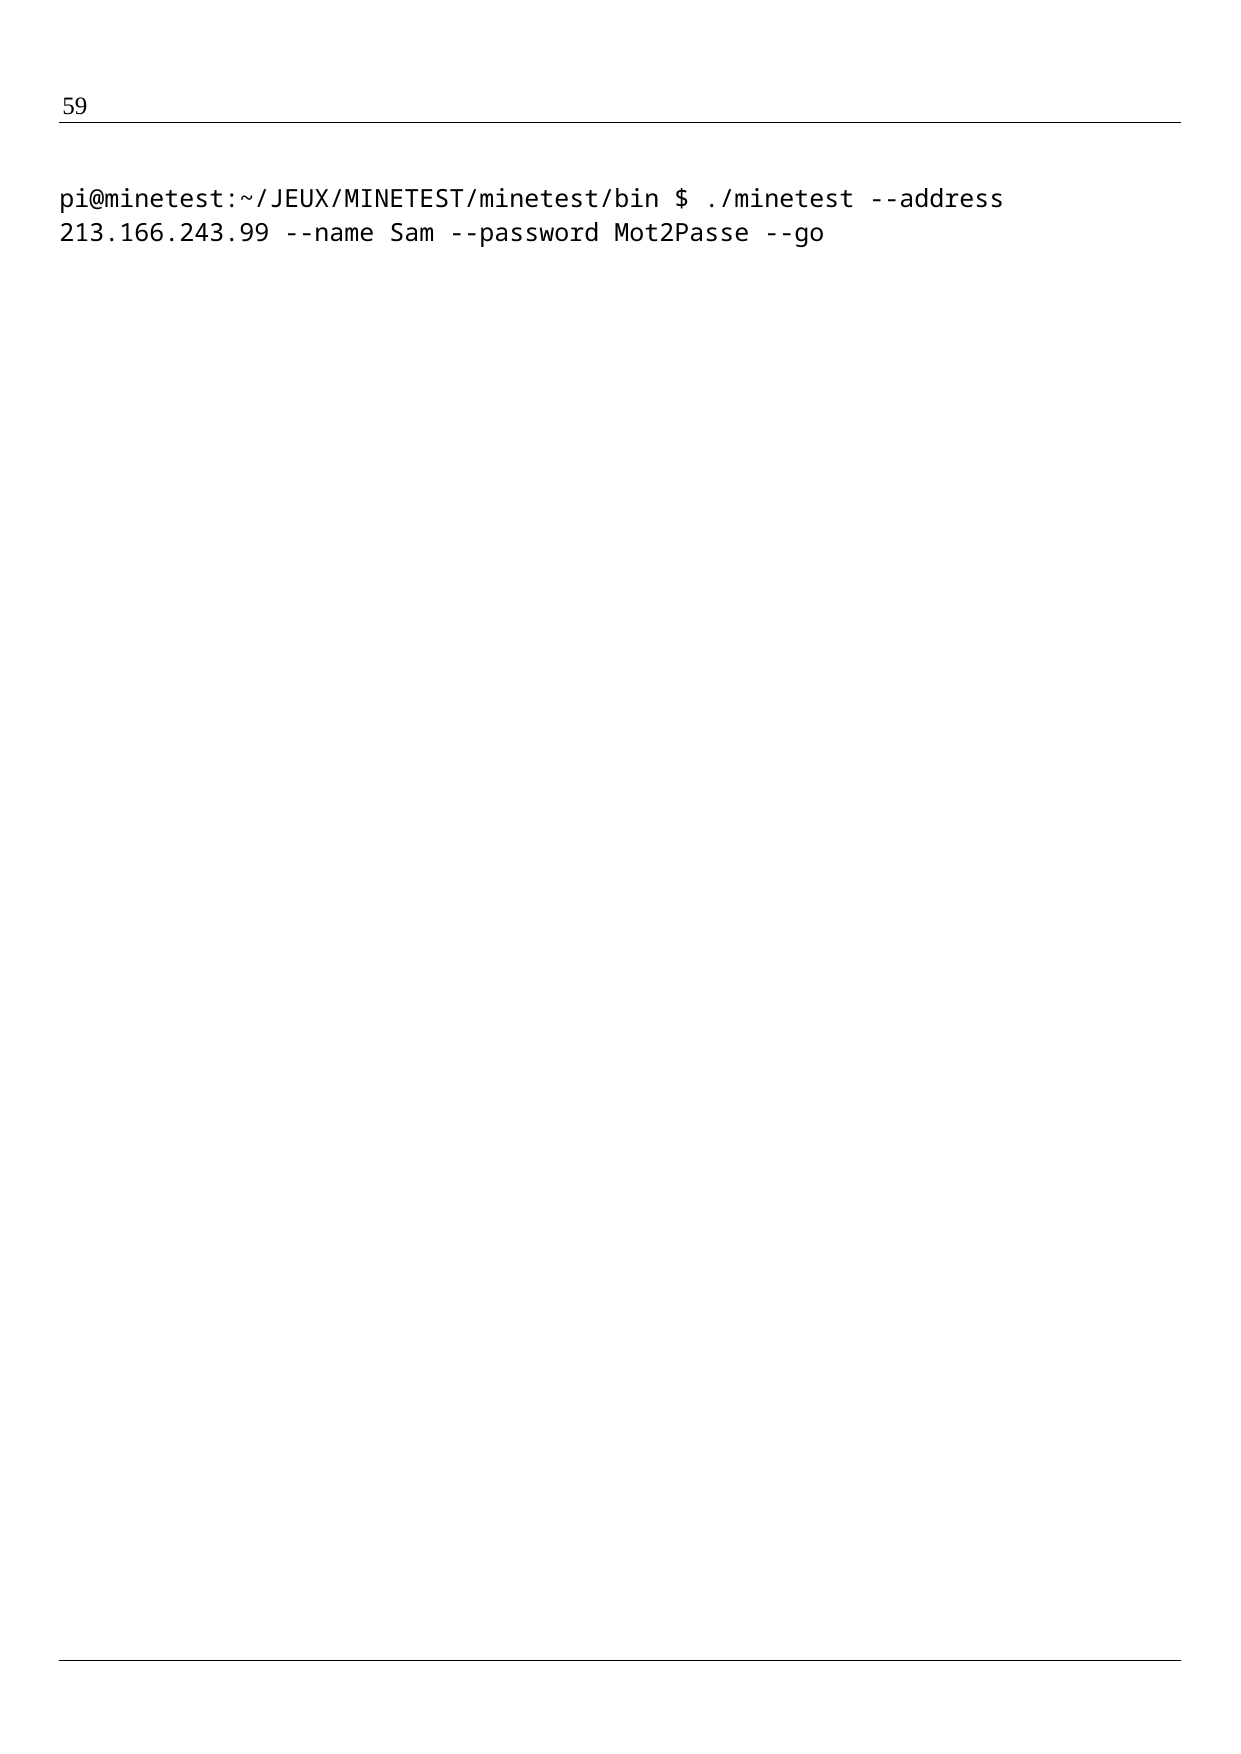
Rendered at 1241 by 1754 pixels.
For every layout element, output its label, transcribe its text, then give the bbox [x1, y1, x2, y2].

text pi@minetest:~/JEUX/MINETEST/minetest/bin $ ./minetest --address 213.166.243.99 --name Sam --password Mot2Passe --go [59, 181, 1181, 249]
